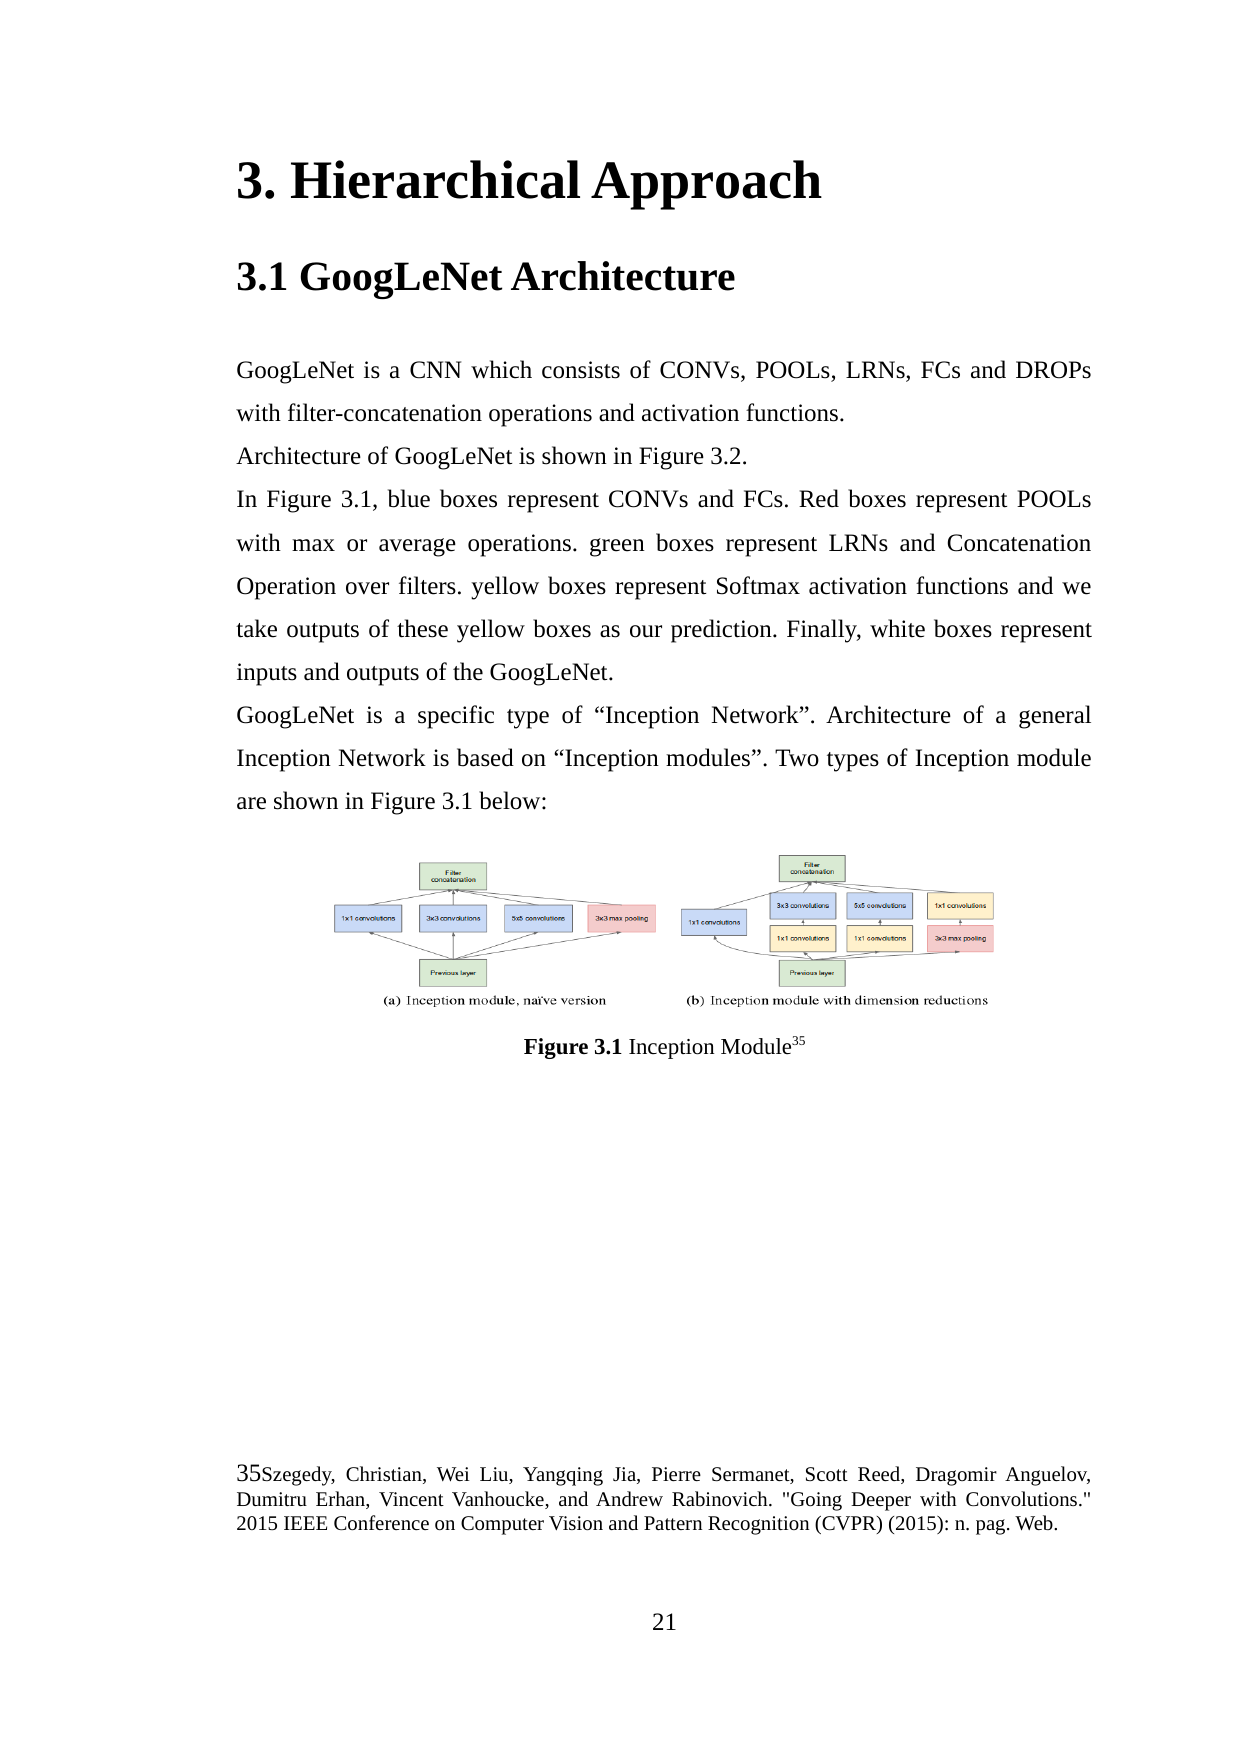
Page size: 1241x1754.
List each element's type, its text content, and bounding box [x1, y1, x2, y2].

picture [318, 829, 1011, 1019]
text Szegedy, Christian, Wei Liu, Yangqing Jia, Pierre Sermanet, Scott Reed, Dragomir Anguelov, Dumitru Erhan, Vincent Vanhoucke, and Andrew Rabinovich. "Going Deeper with Convolutions." 2015 IEEE Conference on Computer Vision and Pattern Recognition (CVPR) (2015): n. pag. Web. [236, 1458, 1093, 1535]
title 3. Hierarchical Approach [236, 148, 1093, 210]
text GoogLeNet is a CNN which consists of CONVs, POOLs, LRNs, FCs and DROPs with filter-concatenation operations and activation functions. [236, 355, 1093, 427]
text Figure 3.1 Inception Module [236, 1033, 1093, 1059]
subtitle 3.1 GoogLeNet Architecture [236, 252, 1093, 299]
text GoogLeNet is a specific type of “Inception Network”. Architecture of a general Inception Network is based on “Inception modules”. Two types of Inception module are shown in Figure 3.1 below: [236, 700, 1093, 815]
text Architecture of GoogLeNet is shown in Figure 3.2. [236, 441, 1093, 470]
text In Figure 3.1, blue boxes represent CONVs and FCs. Red boxes represent POOLs with max or average operations. green boxes represent LRNs and Concatenation Operation over filters. yellow boxes represent Softmax activation functions and we take outputs of these yellow boxes as our prediction. Finally, white boxes represent inputs and outputs of the GoogLeNet. [236, 484, 1093, 686]
